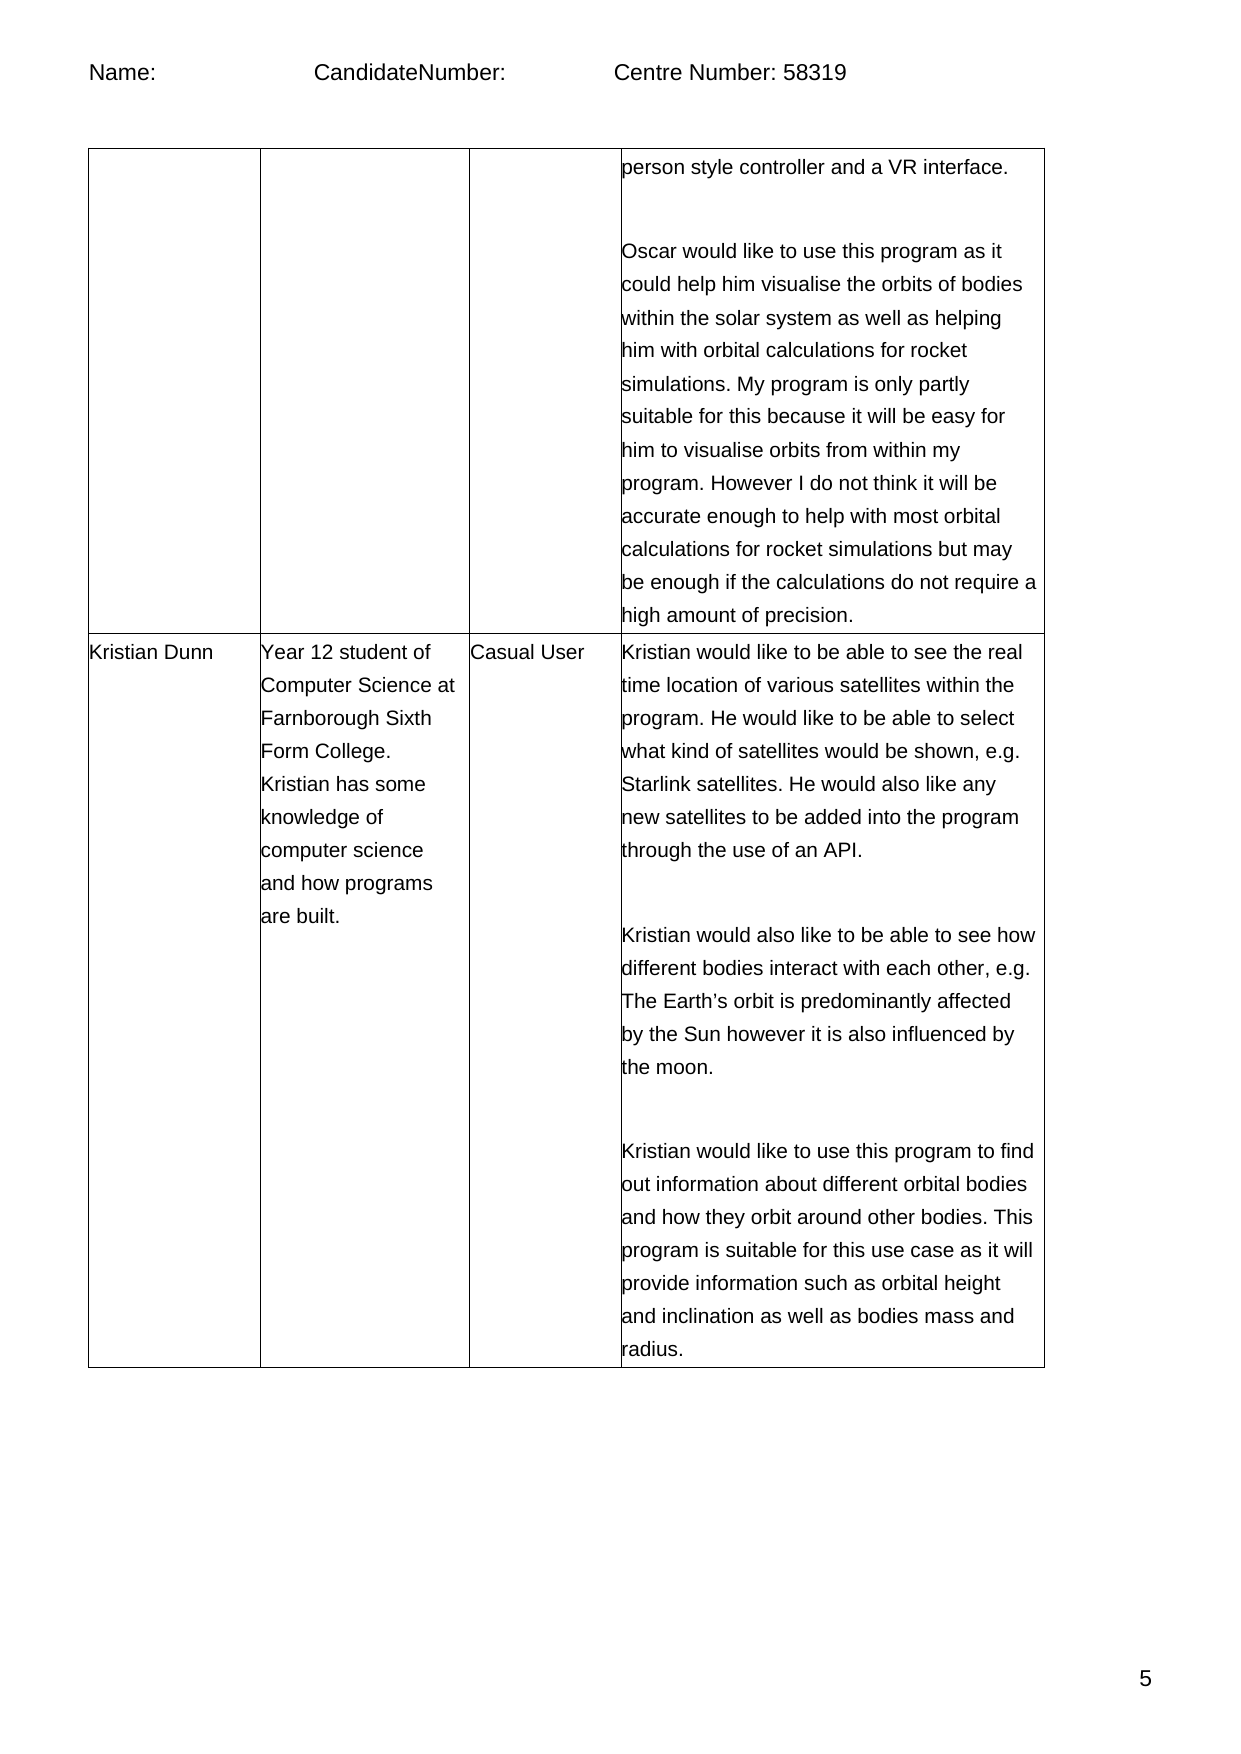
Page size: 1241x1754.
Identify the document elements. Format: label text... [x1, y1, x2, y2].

table_cell [89, 149, 260, 633]
table_cell [261, 149, 469, 633]
table_cell Kristian would like to be able to see the real time location of various satellites within the program. He would like to be able to select what kind of satellites would be shown, e.g. Starlink satellites. He would also like any new satellites to be added into the program through the use of an API. Kristian would also like to be able to see how different bodies interact with each other, e.g. The Earth’s orbit is predominantly affected by the Sun however it is also influenced by the moon. Kristian would like to use this program to find out information about different orbital bodies and how they orbit around other bodies. This program is suitable for this use case as it will provide information such as orbital height and inclination as well as bodies mass and radius. [622, 634, 1044, 1367]
table_cell Kristian Dunn [89, 634, 260, 1367]
table_cell person style controller and a VR interface. Oscar would like to use this program as it could help him visualise the orbits of bodies within the solar system as well as helping him with orbital calculations for rocket simulations. My program is only partly suitable for this because it will be easy for him to visualise orbits from within my program. However I do not think it will be accurate enough to help with most orbital calculations for rocket simulations but may be enough if the calculations do not require a high amount of precision. [622, 149, 1044, 633]
table_cell Year 12 student of Computer Science at Farnborough Sixth Form College. Kristian has some knowledge of computer science and how programs are built. [261, 634, 469, 1367]
table_cell Casual User [470, 634, 621, 1367]
table_cell [470, 149, 621, 633]
